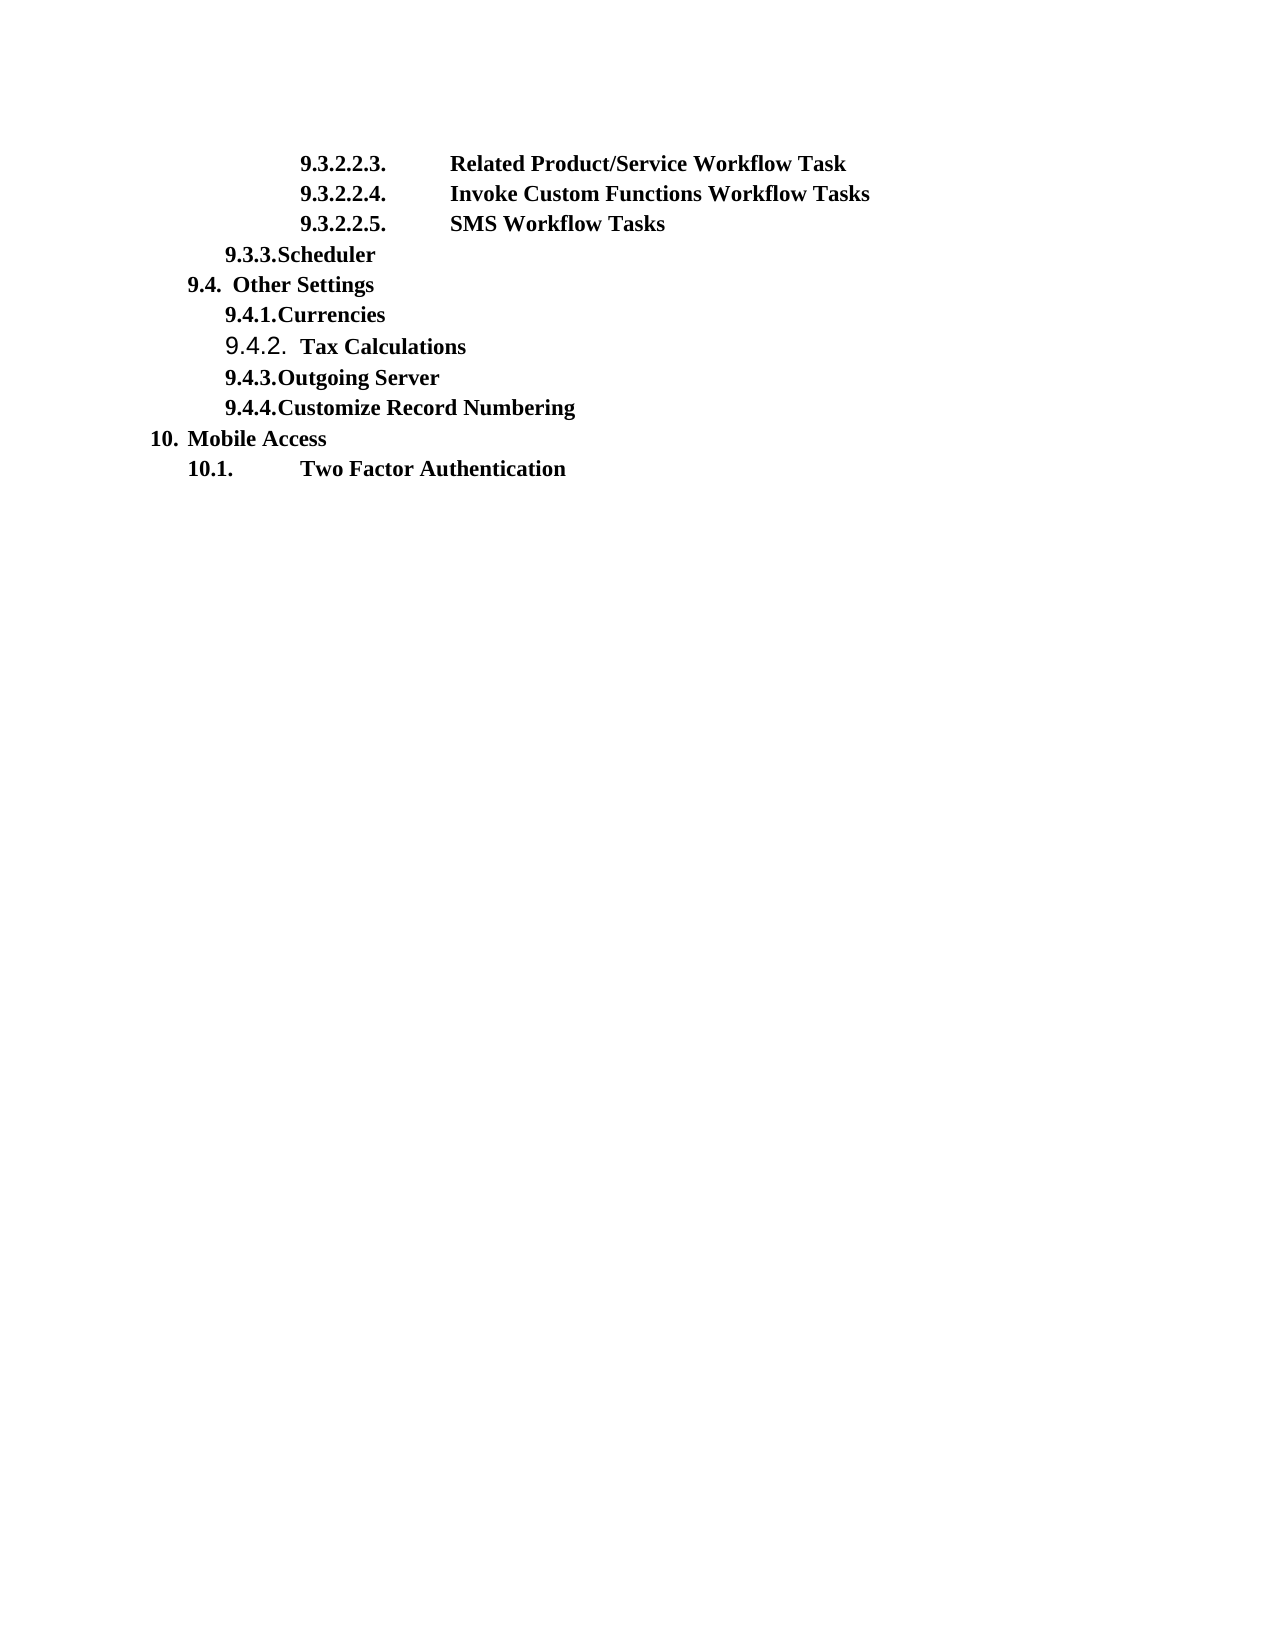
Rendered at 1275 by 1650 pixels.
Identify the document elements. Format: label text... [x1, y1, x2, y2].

list Tax Calculations [225, 331, 1125, 360]
list SMS Workflow Tasks [300, 210, 1125, 237]
list Other Settings [187, 271, 1125, 297]
list Two Factor Authentication [187, 455, 1125, 481]
list Related Product/Service Workflow Task [300, 150, 1125, 176]
list Scheduler [225, 241, 1125, 267]
list Mobile Access [150, 425, 1125, 451]
list Outgoing Server [225, 364, 1125, 391]
list Invoke Custom Functions Workflow Tasks [300, 180, 1125, 207]
list Customize Record Numbering [225, 394, 1125, 421]
list Currencies [225, 301, 1125, 327]
